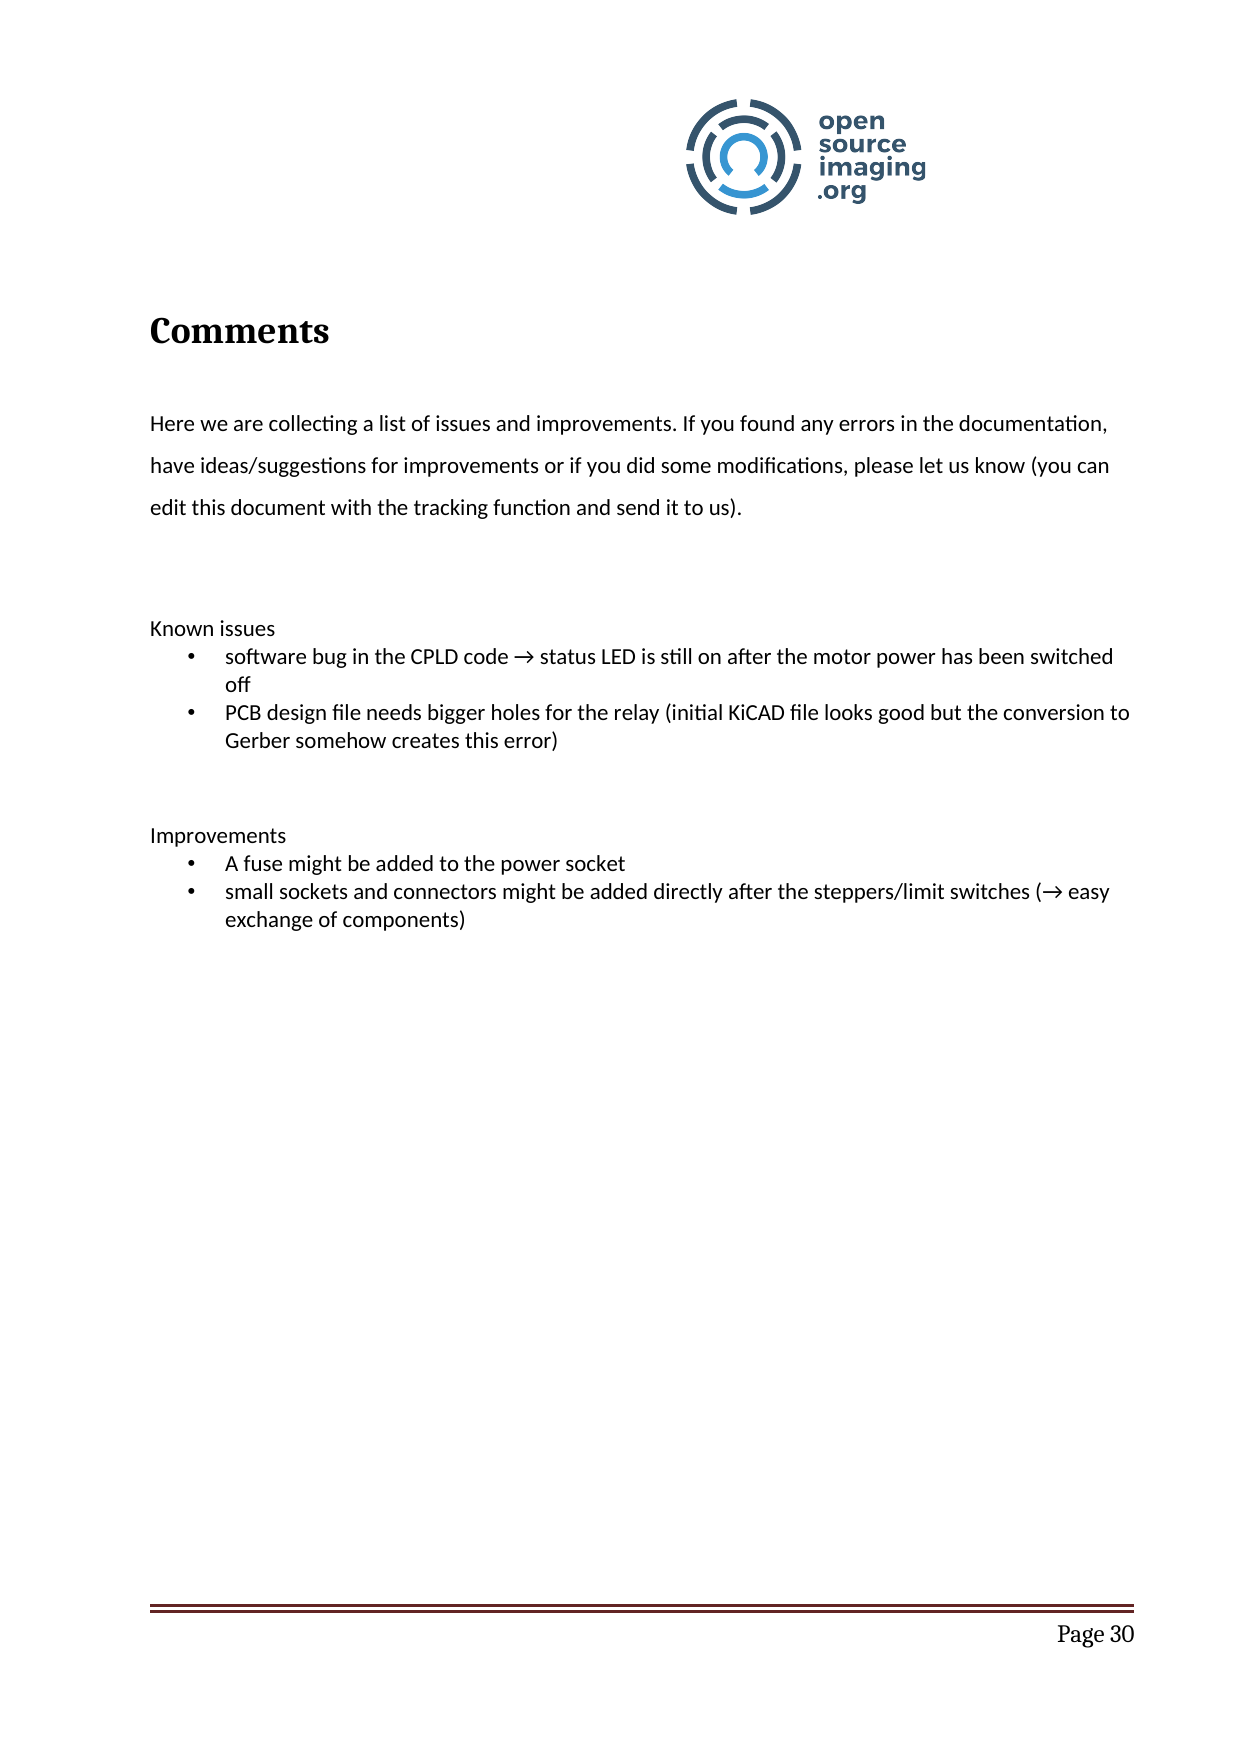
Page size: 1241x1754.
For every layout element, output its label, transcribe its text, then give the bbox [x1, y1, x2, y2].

list A fuse might be added to the power socket [187, 849, 1134, 877]
text Here we are collecting a list of issues and improvements. If you found any errors in the documentation, have ideas/suggestions for improvements or if you did some modifications, please let us know (you can edit this document with the tracking function and send it to us). [150, 409, 1134, 521]
subtitle Comments [150, 310, 1134, 353]
text Known issues [150, 614, 1134, 642]
list small sockets and connectors might be added directly after the steppers/limit switches (→ easy exchange of components) [187, 877, 1134, 933]
list PCB design file needs bigger holes for the relay (initial KiCAD file looks good but the conversion to Gerber somehow creates this error) [187, 698, 1134, 754]
text Improvements [150, 821, 1134, 849]
list software bug in the CPLD code → status LED is still on after the motor power has been switched off [187, 642, 1134, 698]
